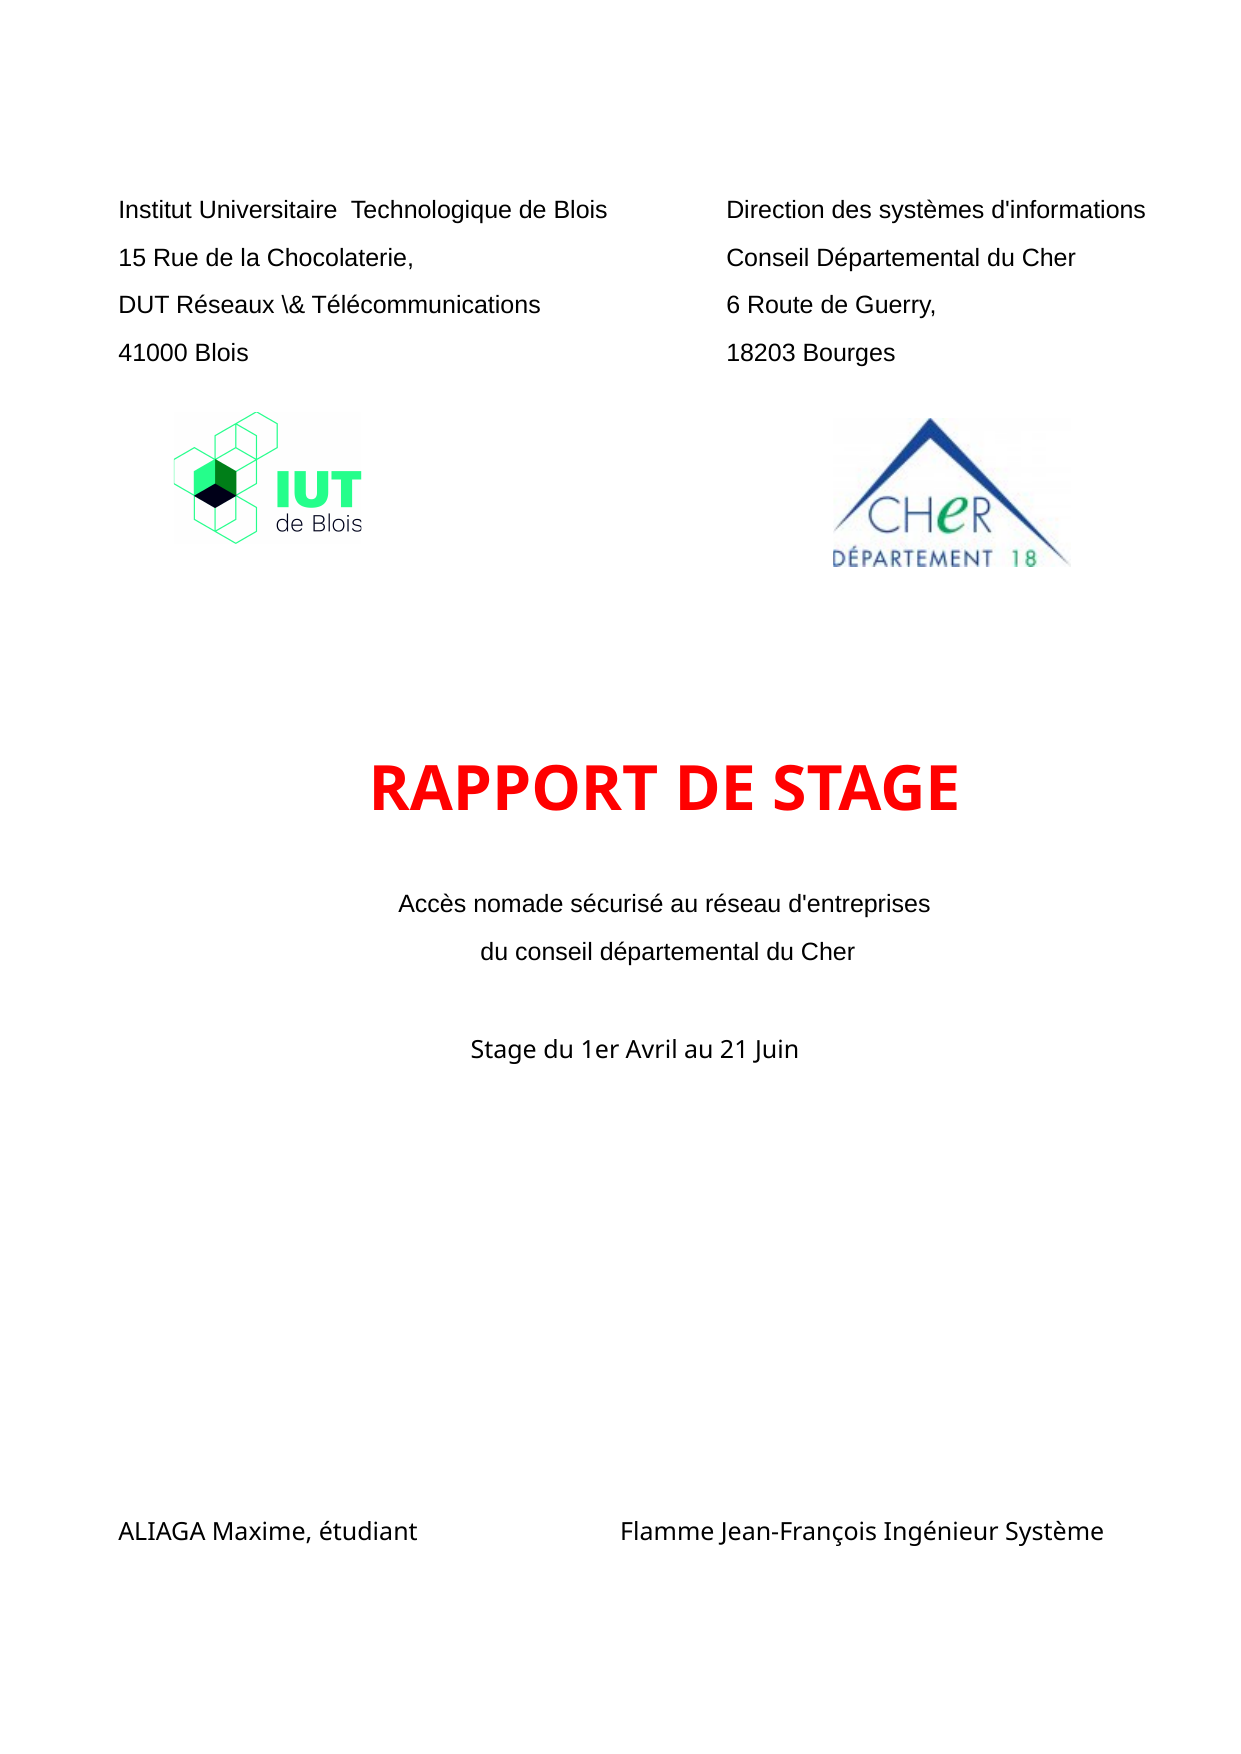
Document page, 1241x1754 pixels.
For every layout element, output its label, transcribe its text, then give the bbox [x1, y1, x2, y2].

text 15 Rue de la Chocolaterie, Conseil Départemental du Cher [118, 243, 1152, 271]
text DUT Réseaux \& Télécommunications 6 Route de Guerry, [118, 290, 1152, 319]
text du conseil départemental du Cher [118, 937, 1152, 965]
title RAPPORT DE STAGE [118, 744, 1152, 829]
picture [173, 412, 362, 544]
text 41000 Blois 18203 Bourges [118, 338, 1152, 367]
text ALIAGA Maxime, étudiant Flamme Jean-François Ingénieur Système [118, 1514, 1152, 1548]
text Institut Universitaire Technologique de Blois Direction des systèmes d'informations [118, 195, 1152, 224]
picture [833, 418, 1071, 567]
text Stage du 1er Avril au 21 Juin [118, 1032, 1152, 1066]
text Accès nomade sécurisé au réseau d'entreprises [118, 889, 1152, 918]
